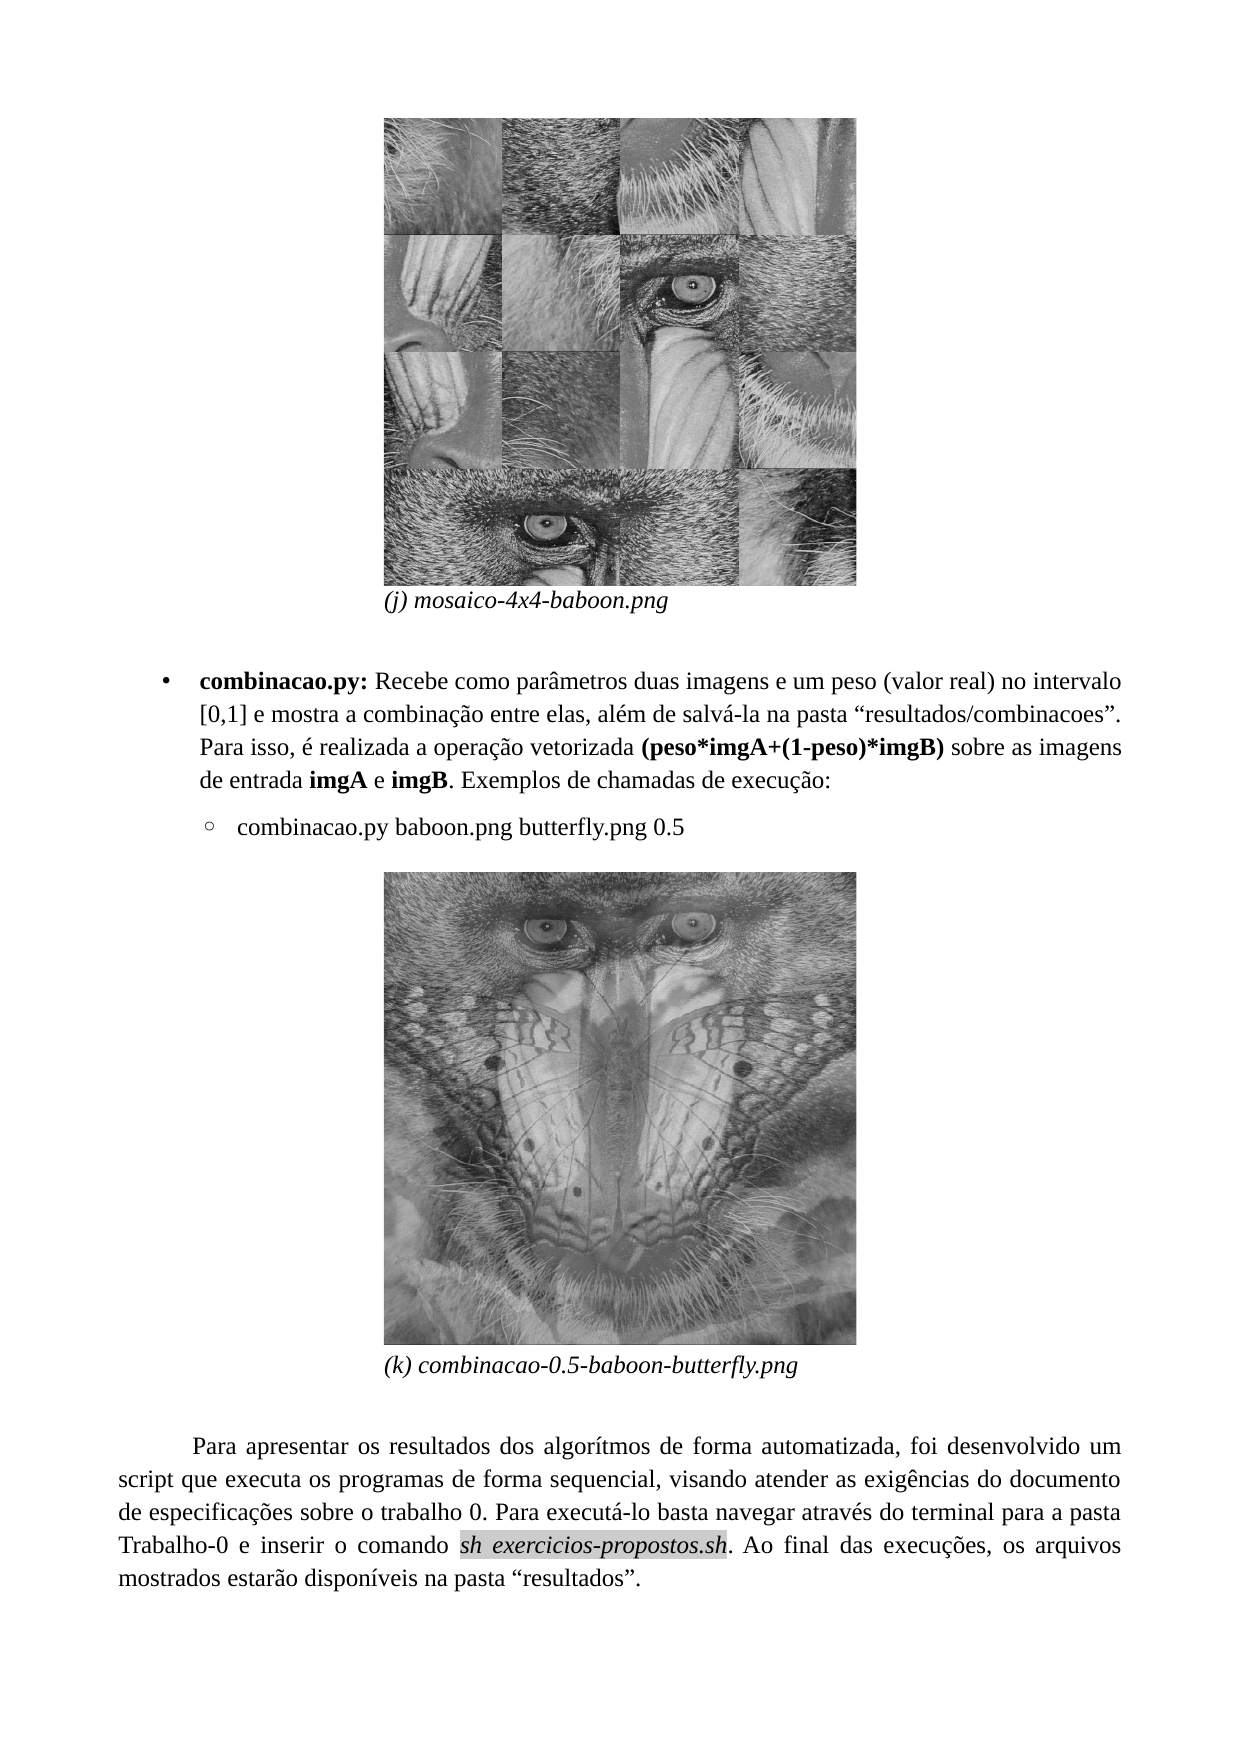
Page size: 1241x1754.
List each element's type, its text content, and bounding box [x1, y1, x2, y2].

text (j) mosaico-4x4-baboon.png [384, 586, 856, 614]
text (k) combinacao-0.5-baboon-butterfly.png [384, 1345, 856, 1379]
text Para apresentar os resultados dos algorítmos de forma automatizada, foi desenvolvido um script que executa os programas de forma sequencial, visando atender as exigências do documento de especificações sobre o trabalho 0. Para executá-lo basta navegar através do terminal para a pasta Trabalho-0 e inserir o comando sh exercicios-propostos.sh. Ao final das execuções, os arquivos mostrados estarão disponíveis na pasta “resultados”. [118, 1431, 1122, 1592]
picture [383, 872, 857, 1345]
picture [383, 118, 857, 586]
list combinacao.py baboon.png butterfly.png 0.5 [199, 812, 1122, 841]
list combinacao.py: Recebe como parâmetros duas imagens e um peso (valor real) no intervalo [0,1] e mostra a combinação entre elas, além de salvá-la na pasta “resultados/combinacoes”. Para isso, é realizada a operação vetorizada (peso*imgA+(1-peso)*imgB) sobre as imagens de entrada imgA e imgB. Exemplos de chamadas de execução: [162, 666, 1122, 794]
